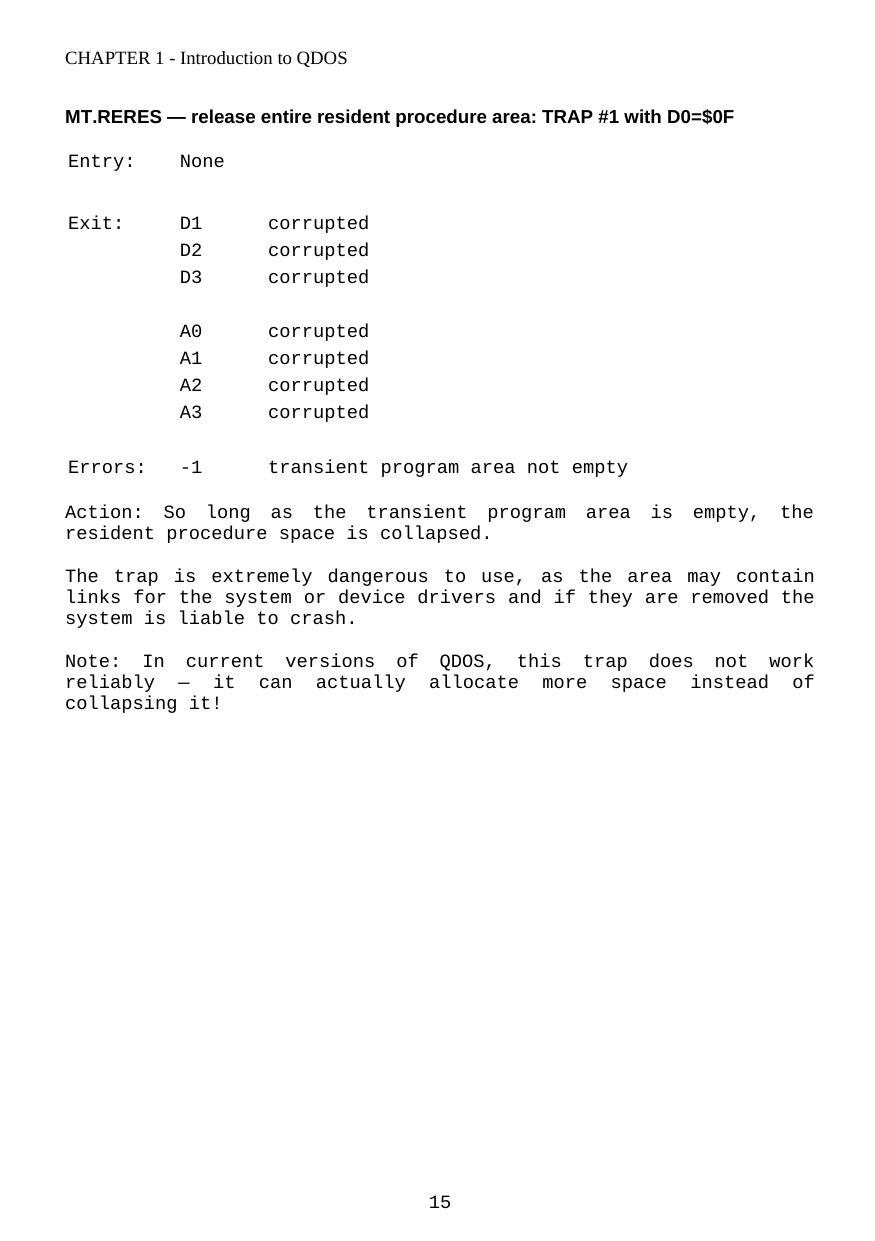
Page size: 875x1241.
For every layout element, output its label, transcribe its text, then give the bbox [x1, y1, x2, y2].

table_cell A2 [177, 373, 265, 400]
table_cell Errors: [65, 455, 177, 482]
table_cell [65, 400, 177, 427]
table_cell A3 [177, 400, 265, 427]
table_cell D1 [177, 211, 265, 238]
table_cell [177, 292, 265, 319]
table_cell D3 [177, 265, 265, 292]
table_cell [65, 319, 177, 346]
table_cell [65, 238, 177, 265]
text Note: In current versions of QDOS, this trap does not work reliably — it can actually allocate more space instead of collapsing it! [65, 652, 815, 715]
table_cell Exit: [65, 211, 177, 238]
table_cell [65, 265, 177, 292]
table_cell [177, 176, 265, 211]
table_cell -1 [177, 455, 265, 482]
table_cell [265, 292, 815, 319]
table_cell [65, 176, 177, 211]
table_cell corrupted [265, 265, 815, 292]
table_cell [65, 292, 177, 319]
table_cell [265, 176, 815, 211]
table_cell [177, 428, 265, 454]
text The trap is extremely dangerous to use, as the area may contain links for the system or device drivers and if they are removed the system is liable to crash. [65, 567, 815, 630]
table_header None [177, 149, 265, 176]
table_cell [65, 346, 177, 373]
table_cell corrupted [265, 238, 815, 265]
subtitle MT.RERES — release entire resident procedure area: TRAP #1 with D0=$0F [65, 106, 815, 128]
table_cell A0 [177, 319, 265, 346]
table_header [265, 149, 815, 176]
text Action: So long as the transient program area is empty, the resident procedure space is collapsed. [65, 503, 815, 545]
table_header Entry: [65, 149, 177, 176]
table_cell corrupted [265, 400, 815, 427]
table_cell A1 [177, 346, 265, 373]
table_cell corrupted [265, 211, 815, 238]
table_cell [65, 428, 177, 454]
table_cell [265, 428, 815, 454]
table_cell D2 [177, 238, 265, 265]
table_cell [65, 373, 177, 400]
table_cell corrupted [265, 373, 815, 400]
table_cell transient program area not empty [265, 455, 815, 482]
table_cell corrupted [265, 319, 815, 346]
table_cell corrupted [265, 346, 815, 373]
